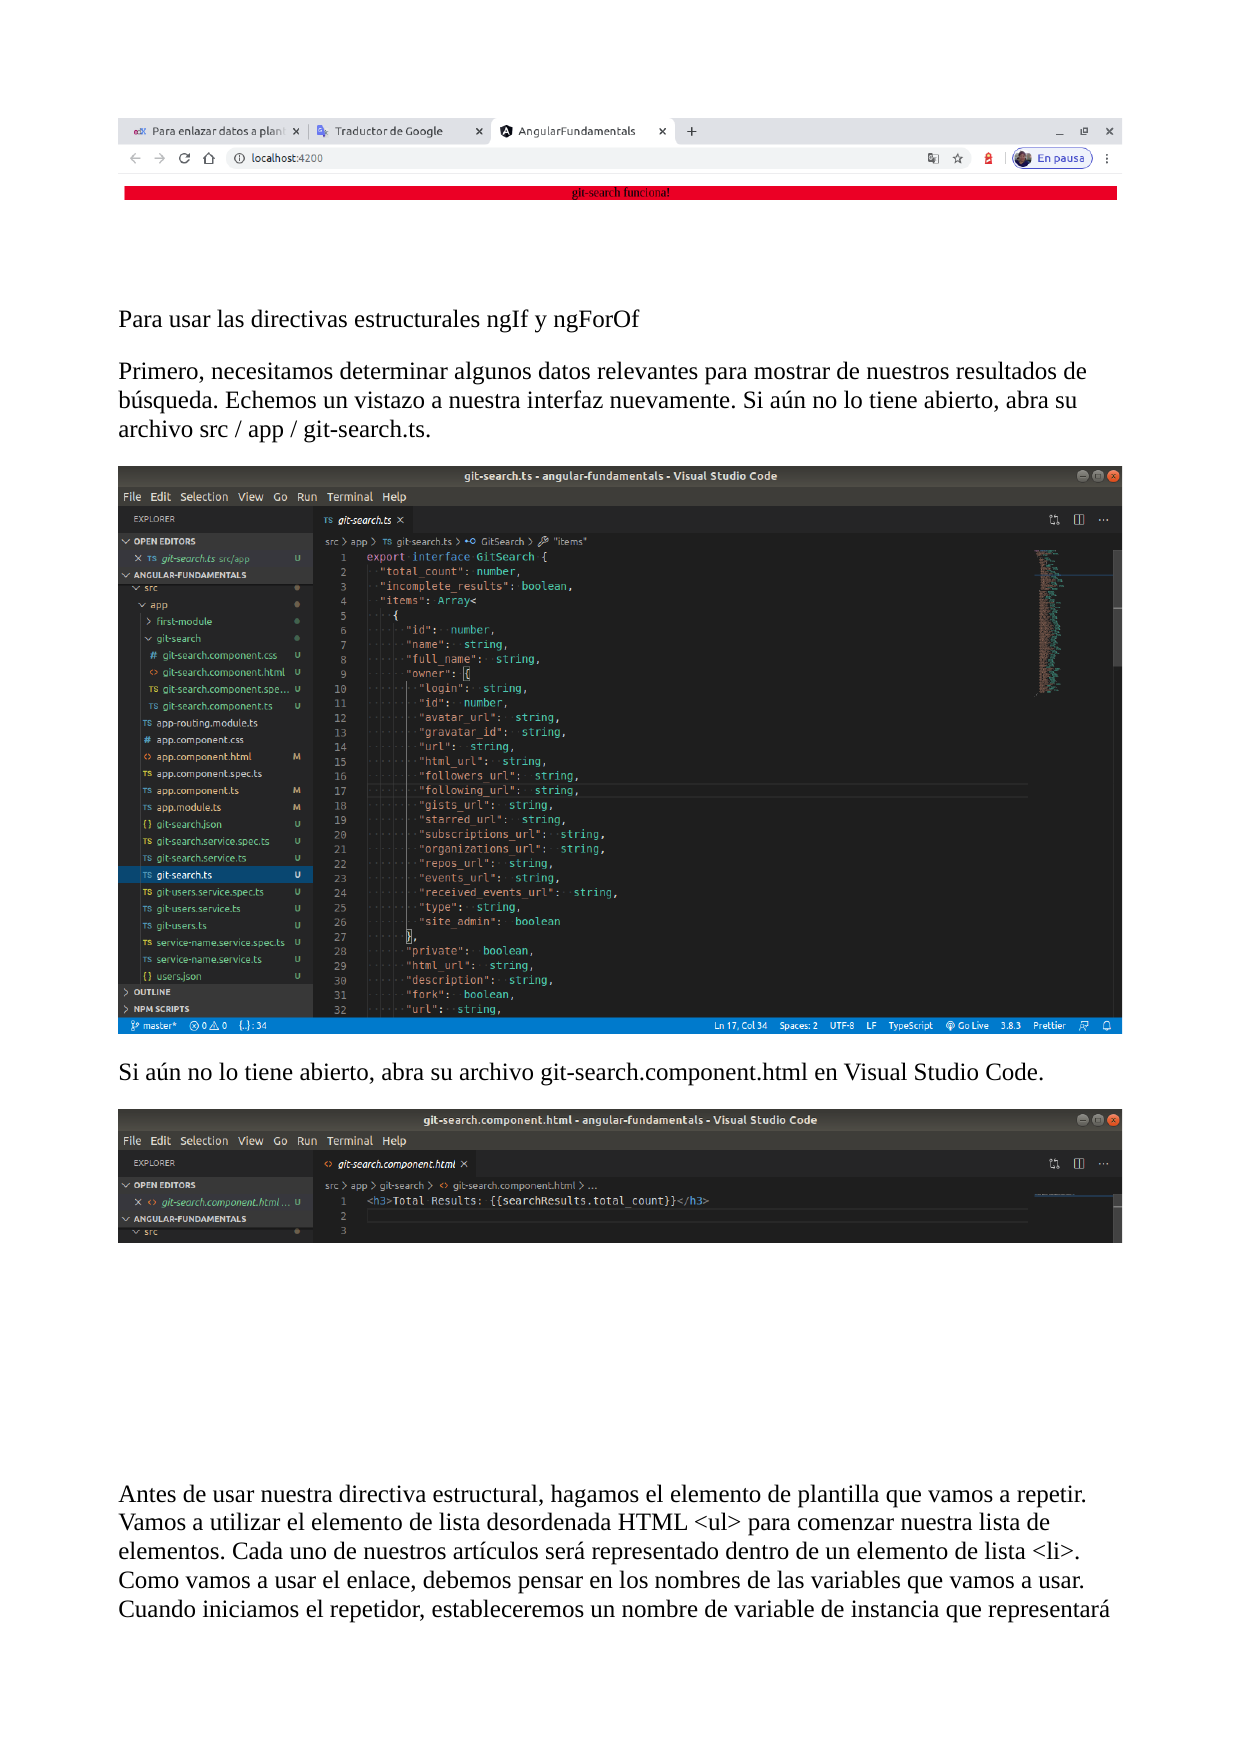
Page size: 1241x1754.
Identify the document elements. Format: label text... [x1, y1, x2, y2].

text Para usar las directivas estructurales ngIf y ngForOf [118, 304, 1122, 332]
text Primero, necesitamos determinar algunos datos relevantes para mostrar de nuestros resultados de búsqueda. Echemos un vistazo a nuestra interfaz nuevamente. Si aún no lo tiene abierto, abra su archivo src / app / git-search.ts. [118, 356, 1122, 442]
text Si aún no lo tiene abierto, abra su archivo git-search.component.html en Visual Studio Code. [118, 1057, 1122, 1086]
text Antes de usar nuestra directiva estructural, hagamos el elemento de plantilla que vamos a repetir. Vamos a utilizar el elemento de lista desordenada HTML <ul> para comenzar nuestra lista de elementos. Cada uno de nuestros artículos será representado dentro de un elemento de lista <li>. Como vamos a usar el enlace, debemos pensar en los nombres de las variables que vamos a usar. Cuando iniciamos el repetidor, estableceremos un nombre de variable de instancia que representará [118, 1479, 1122, 1622]
picture [118, 466, 1123, 1034]
